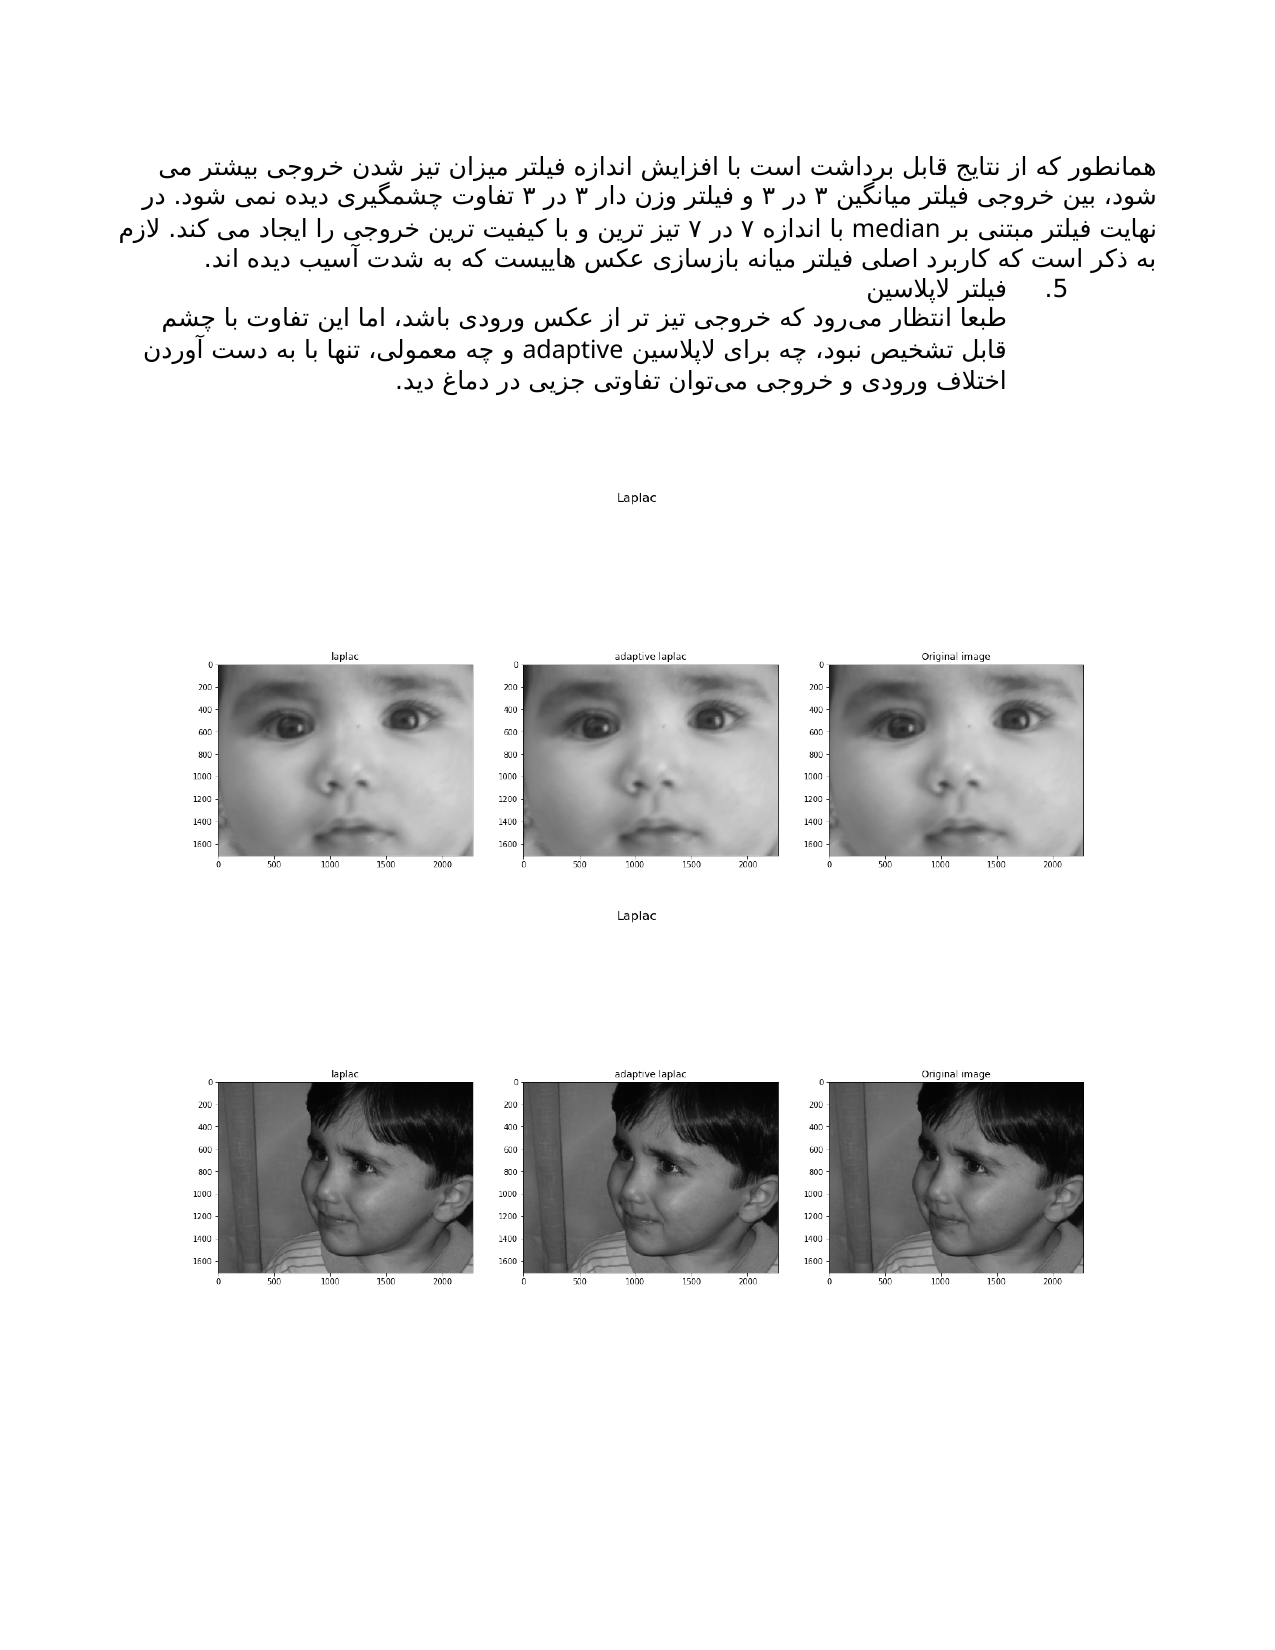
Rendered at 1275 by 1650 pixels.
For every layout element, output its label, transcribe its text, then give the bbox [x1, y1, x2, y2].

list طبعا انتظار می‌رود که خروجی تیز تر از عکس ورودی باشد، اما این تفاوت با چشم قابل تشخیص نبود، چه برای لاپلاسین adaptive و چه معمولی، تنها با به دست آوردن اختلاف ورودی و خروجی می‌توان تفاوتی جزيی در دماغ دید. [118, 303, 1044, 395]
picture [187, 905, 1088, 1291]
text همانطور که از نتایج قابل برداشت است با افزایش اندازه فیلتر میزان تیز شدن خروجی بیشتر می شود، بین خروجی فیلتر میانگین ۳ در ۳ و فیلتر وزن دار ۳ در ۳ تفاوت چشمگیری دیده نمی شود. در نهایت فیلتر مبتنی بر median با اندازه ۷ در ۷ تیز ترین و با کیفیت ترین خروجی را ایجاد می کند. لازم به ذکر است که کاربرد اصلی فیلتر میانه بازسازی عکس هاییست که به شدت آسیب دیده اند. [118, 152, 1157, 274]
picture [187, 487, 1088, 874]
list فیلتر لاپلاسین [118, 274, 1044, 303]
